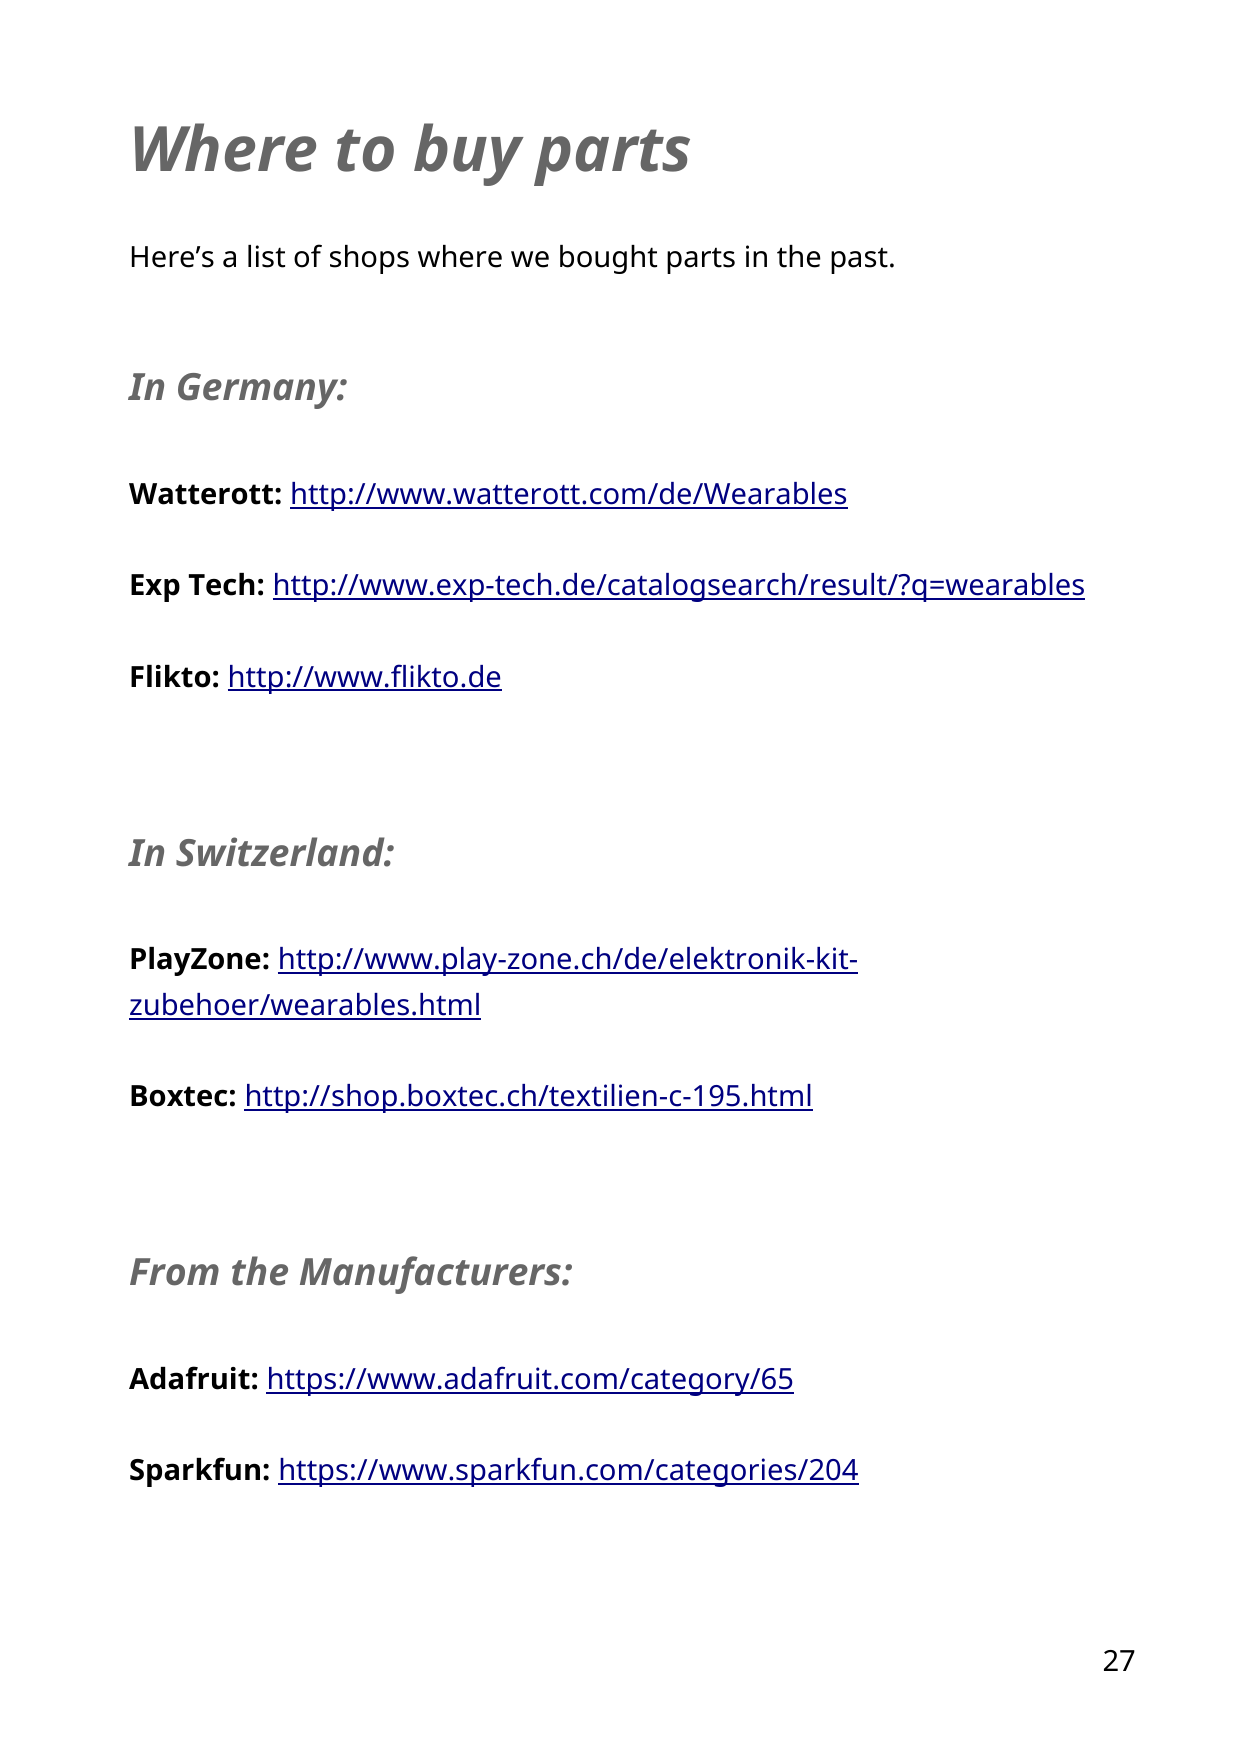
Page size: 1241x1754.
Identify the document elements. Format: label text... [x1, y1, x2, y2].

subtitle Where to buy parts [129, 105, 1136, 190]
subtitle In Germany: [129, 361, 1136, 412]
text Sparkfun: https://www.sparkfun.com/categories/204 [129, 1449, 1136, 1489]
text Watterott: http://www.watterott.com/de/Wearables [129, 473, 1136, 513]
text PlayZone: http://www.play-zone.ch/de/elektronik-kit-zubehoer/wearables.html [129, 939, 1136, 1024]
text Flikto: http://www.flikto.de [129, 656, 1136, 696]
text Boxtec: http://shop.boxtec.ch/textilien-c-195.html [129, 1076, 1136, 1115]
subtitle In Switzerland: [129, 826, 1136, 877]
text Here’s a list of shops where we bought parts in the past. [129, 236, 1136, 276]
subtitle From the Manufacturers: [129, 1246, 1136, 1297]
text Exp Tech: http://www.exp-tech.de/catalogsearch/result/?q=wearables [129, 564, 1136, 604]
text Adafruit: https://www.adafruit.com/category/65 [129, 1358, 1136, 1398]
